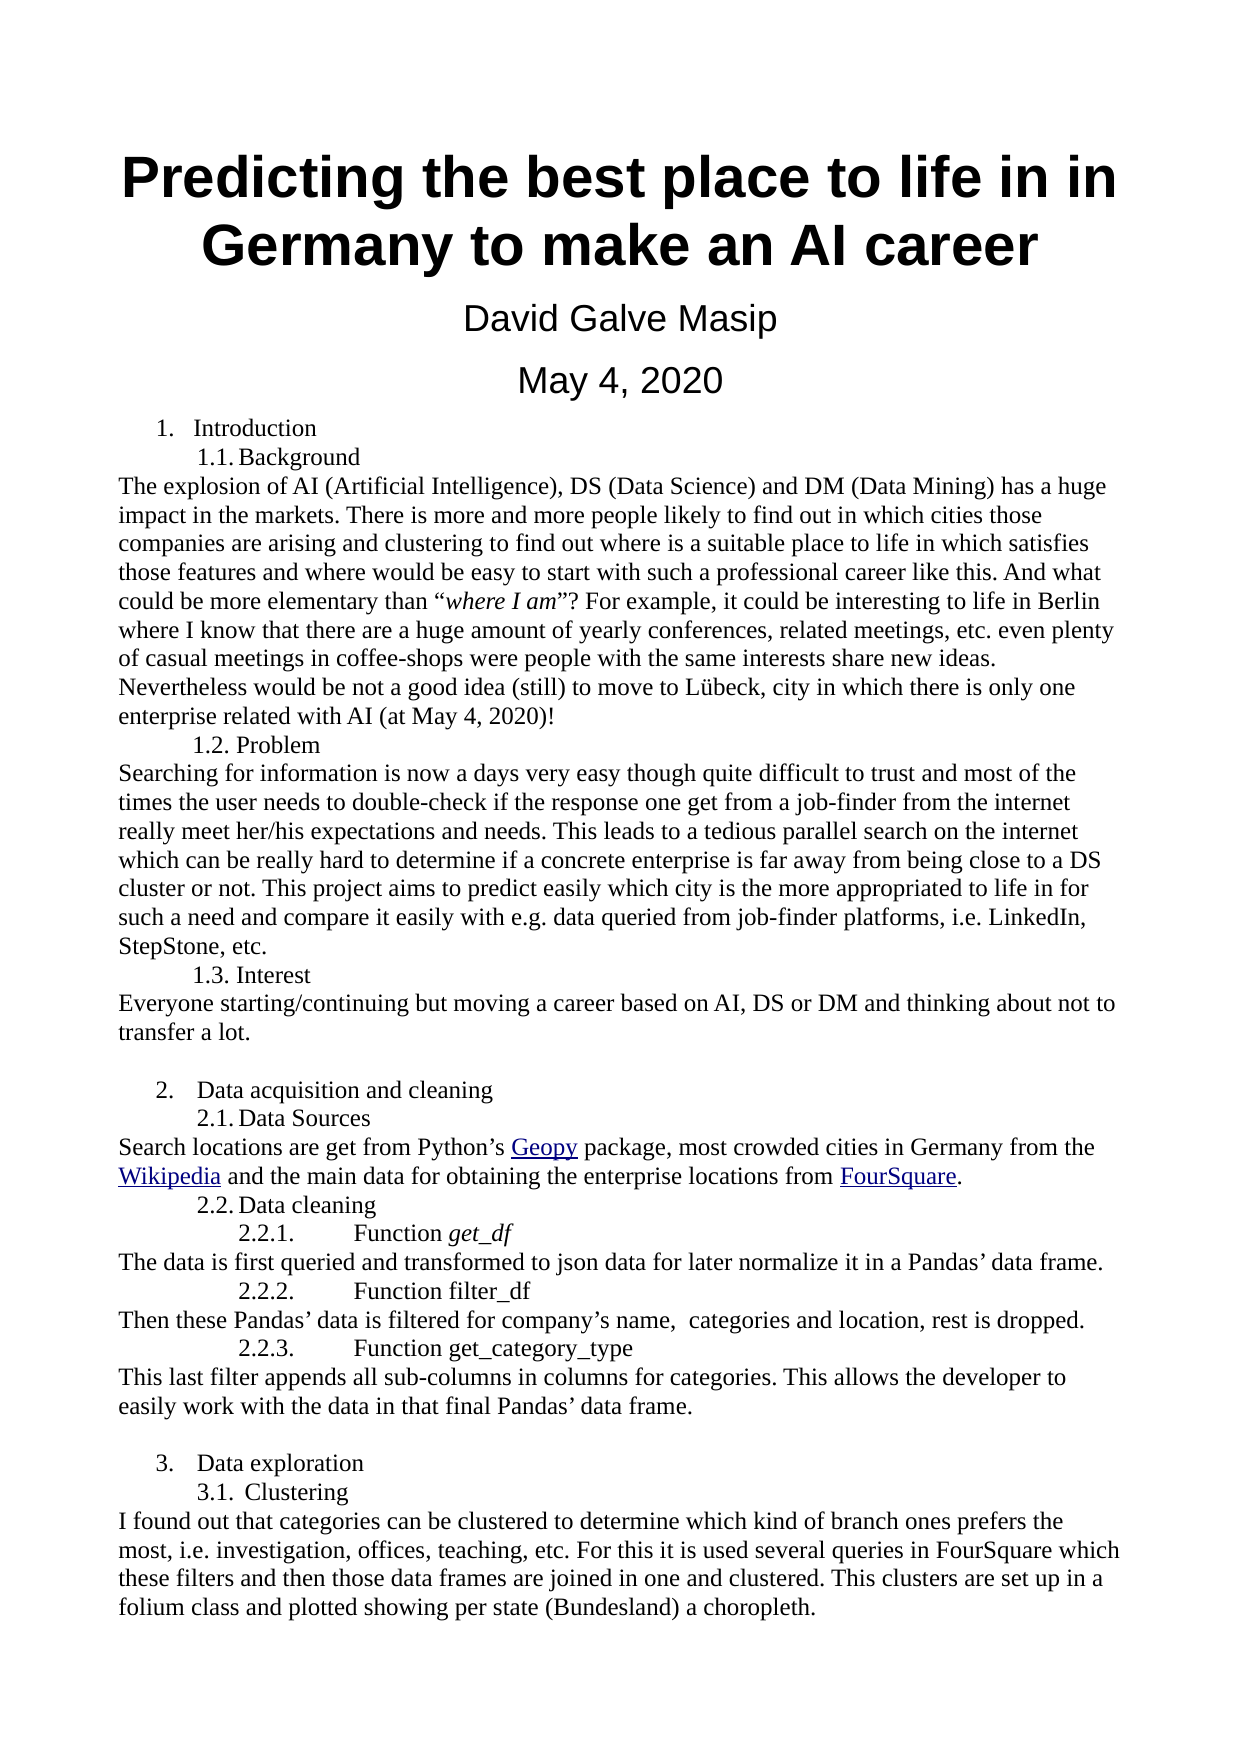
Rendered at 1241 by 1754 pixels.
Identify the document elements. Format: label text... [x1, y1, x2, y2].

text Then these Pandas’ data is filtered for company’s name, categories and location, rest is dropped. [118, 1305, 1122, 1333]
text Searching for information is now a days very easy though quite difficult to trust and most of the times the user needs to double-check if the response one get from a job-finder from the internet really meet her/his expectations and needs. This leads to a tedious parallel search on the internet which can be really hard to determine if a concrete enterprise is far away from being close to a DS cluster or not. This project aims to predict easily which city is the more appropriated to life in for such a need and compare it easily with e.g. data queried from job-finder platforms, i.e. LinkedIn, StepStone, etc. [118, 758, 1122, 960]
subtitle David Galve Masip [118, 296, 1122, 339]
list Clustering [197, 1477, 1122, 1506]
list Function get_df [238, 1218, 1122, 1247]
text The explosion of AI (Artificial Intelligence), DS (Data Science) and DM (Data Mining) has a huge impact in the markets. There is more and more people likely to find out in which cities those companies are arising and clustering to find out where is a suitable place to life in which satisfies those features and where would be easy to start with such a professional career like this. And what could be more elementary than “where I am”? For example, it could be interesting to life in Berlin where I know that there are a huge amount of yearly conferences, related meetings, etc. even plenty of casual meetings in coffee-shops were people with the same interests share new ideas. Nevertheless would be not a good idea (still) to move to Lübeck, city in which there is only one enterprise related with AI (at May 4, 2020)! [118, 471, 1122, 730]
list Data cleaning [197, 1190, 1122, 1218]
list Data acquisition and cleaning [155, 1075, 1122, 1103]
list Background [197, 442, 1122, 471]
list Data exploration [155, 1448, 1122, 1477]
text 1.3. Interest [118, 960, 1122, 988]
text I found out that categories can be clustered to determine which kind of branch ones prefers the most, i.e. investigation, offices, teaching, etc. For this it is used several queries in FourSquare which these filters and then those data frames are joined in one and clustered. This clusters are set up in a folium class and plotted showing per state (Bundesland) a choropleth. [118, 1506, 1122, 1621]
title Predicting the best place to life in in Germany to make an AI career [118, 143, 1122, 277]
list Introduction [156, 413, 1122, 442]
list Function get_category_type [238, 1333, 1122, 1362]
text Everyone starting/continuing but moving a career based on AI, DS or DM and thinking about not to transfer a lot. [118, 988, 1122, 1046]
list Function filter_df [238, 1276, 1122, 1305]
text 1.2. Problem [118, 730, 1122, 758]
text The data is first queried and transformed to json data for later normalize it in a Pandas’ data frame. [118, 1247, 1122, 1276]
subtitle May 4, 2020 [118, 358, 1122, 401]
list Data Sources [197, 1103, 1122, 1132]
text Search locations are get from Python’s Geopy package, most crowded cities in Germany from the Wikipedia and the main data for obtaining the enterprise locations from FourSquare. [118, 1132, 1122, 1190]
text This last filter appends all sub-columns in columns for categories. This allows the developer to easily work with the data in that final Pandas’ data frame. [118, 1362, 1122, 1420]
